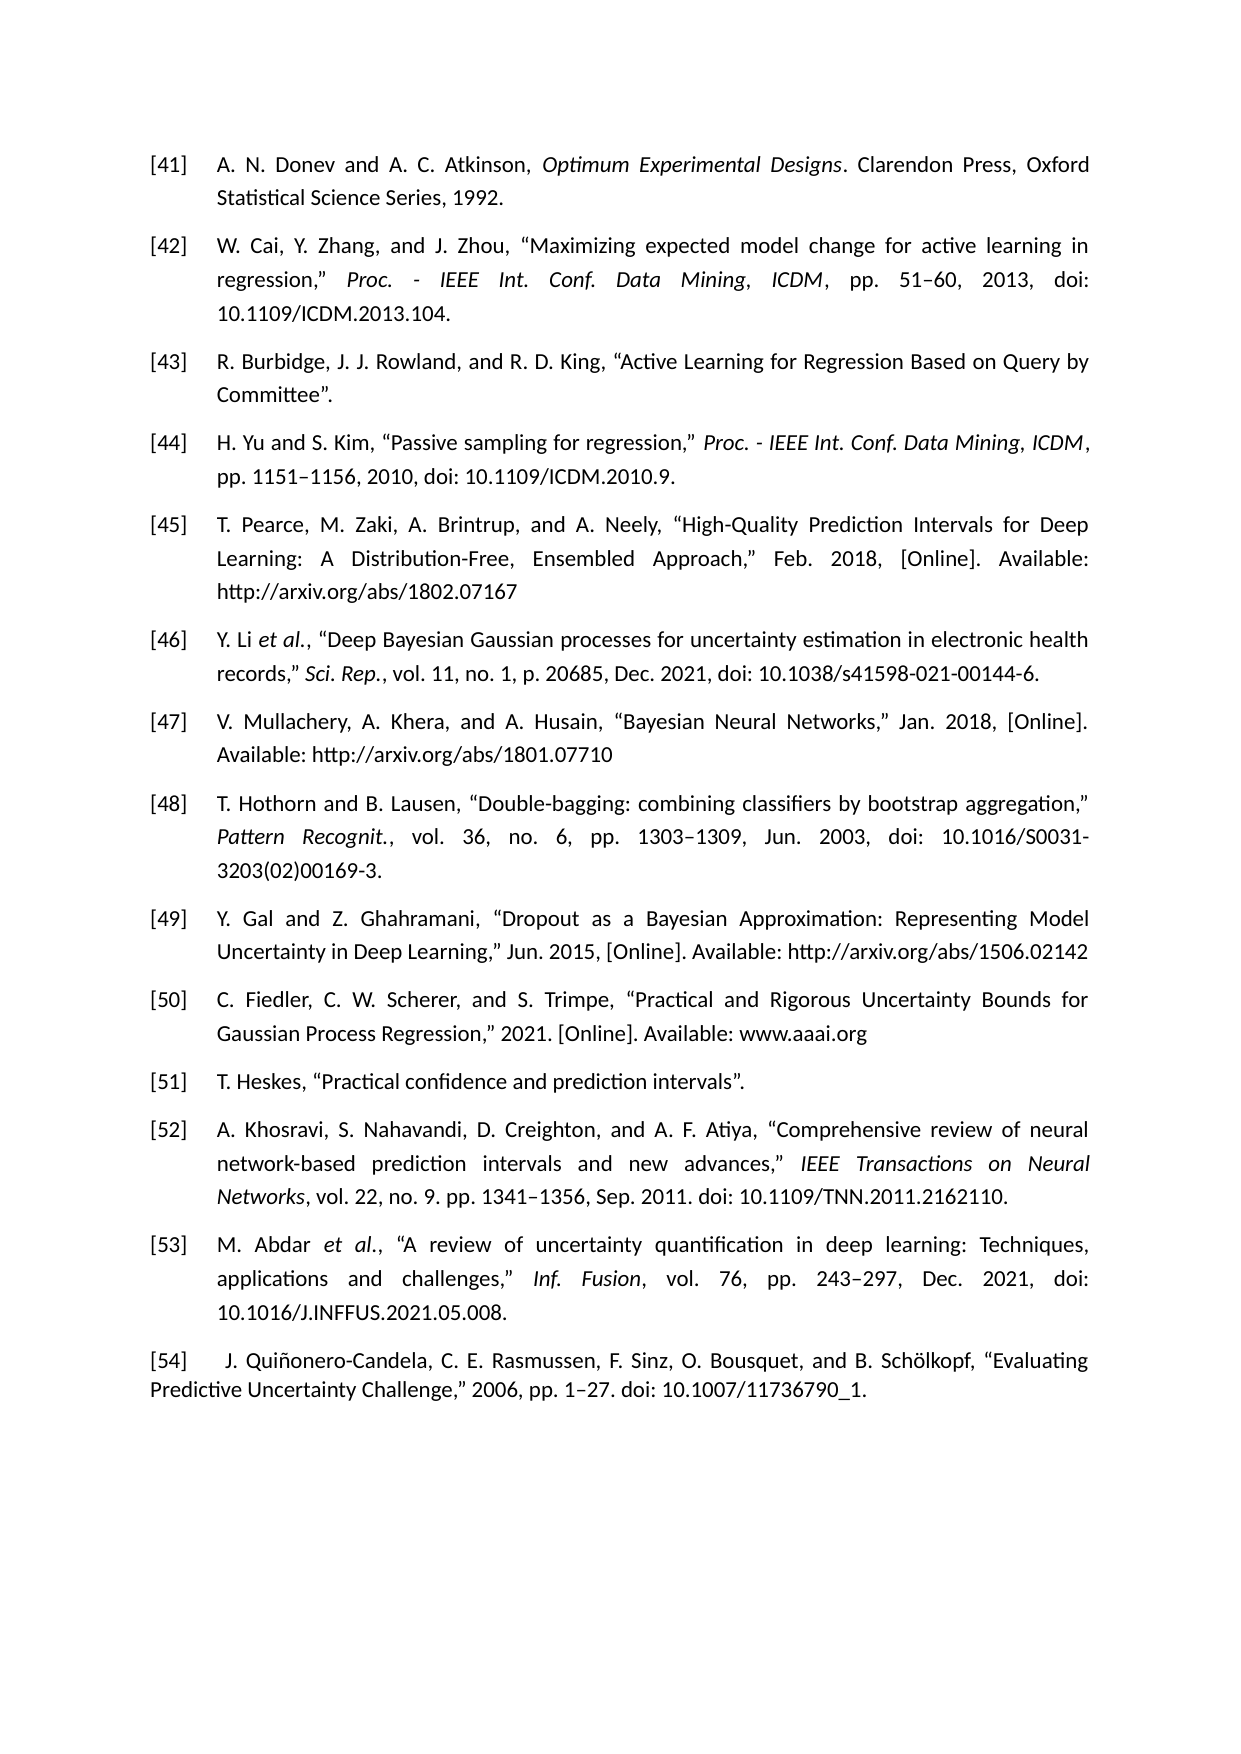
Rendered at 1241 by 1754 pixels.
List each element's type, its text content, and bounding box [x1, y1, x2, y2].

text [51] T. Heskes, “Practical confidence and prediction intervals”. [150, 1067, 1090, 1095]
text [49] Y. Gal and Z. Ghahramani, “Dropout as a Bayesian Approximation: Representing Model Uncertainty in Deep Learning,” Jun. 2015, [Online]. Available: http://arxiv.org/abs/1506.02142 [150, 904, 1090, 966]
text [45] T. Pearce, M. Zaki, A. Brintrup, and A. Neely, “High-Quality Prediction Intervals for Deep Learning: A Distribution-Free, Ensembled Approach,” Feb. 2018, [Online]. Available: http://arxiv.org/abs/1802.07167 [150, 510, 1090, 605]
text [47] V. Mullachery, A. Khera, and A. Husain, “Bayesian Neural Networks,” Jan. 2018, [Online]. Available: http://arxiv.org/abs/1801.07710 [150, 707, 1090, 769]
text [50] C. Fiedler, C. W. Scherer, and S. Trimpe, “Practical and Rigorous Uncertainty Bounds for Gaussian Process Regression,” 2021. [Online]. Available: www.aaai.org [150, 986, 1090, 1047]
text [43] R. Burbidge, J. J. Rowland, and R. D. King, “Active Learning for Regression Based on Query by Committee”. [150, 347, 1090, 408]
text [41] A. N. Donev and A. C. Atkinson, Optimum Experimental Designs. Clarendon Press, Oxford Statistical Science Series, 1992. [150, 150, 1090, 212]
text [44] H. Yu and S. Kim, “Passive sampling for regression,” Proc. - IEEE Int. Conf. Data Mining, ICDM, pp. 1151–1156, 2010, doi: 10.1109/ICDM.2010.9. [150, 428, 1090, 490]
text [48] T. Hothorn and B. Lausen, “Double-bagging: combining classifiers by bootstrap aggregation,” Pattern Recognit., vol. 36, no. 6, pp. 1303–1309, Jun. 2003, doi: 10.1016/S0031-3203(02)00169-3. [150, 789, 1090, 884]
text [53] M. Abdar et al., “A review of uncertainty quantification in deep learning: Techniques, applications and challenges,” Inf. Fusion, vol. 76, pp. 243–297, Dec. 2021, doi: 10.1016/J.INFFUS.2021.05.008. [150, 1231, 1090, 1326]
text [52] A. Khosravi, S. Nahavandi, D. Creighton, and A. F. Atiya, “Comprehensive review of neural network-based prediction intervals and new advances,” IEEE Transactions on Neural Networks, vol. 22, no. 9. pp. 1341–1356, Sep. 2011. doi: 10.1109/TNN.2011.2162110. [150, 1115, 1090, 1211]
text [54] J. Quiñonero-Candela, C. E. Rasmussen, F. Sinz, O. Bousquet, and B. Schölkopf, “Evaluating Predictive Uncertainty Challenge,” 2006, pp. 1–27. doi: 10.1007/11736790_1. [150, 1346, 1090, 1403]
text [42] W. Cai, Y. Zhang, and J. Zhou, “Maximizing expected model change for active learning in regression,” Proc. - IEEE Int. Conf. Data Mining, ICDM, pp. 51–60, 2013, doi: 10.1109/ICDM.2013.104. [150, 232, 1090, 327]
text [46] Y. Li et al., “Deep Bayesian Gaussian processes for uncertainty estimation in electronic health records,” Sci. Rep., vol. 11, no. 1, p. 20685, Dec. 2021, doi: 10.1038/s41598-021-00144-6. [150, 625, 1090, 687]
